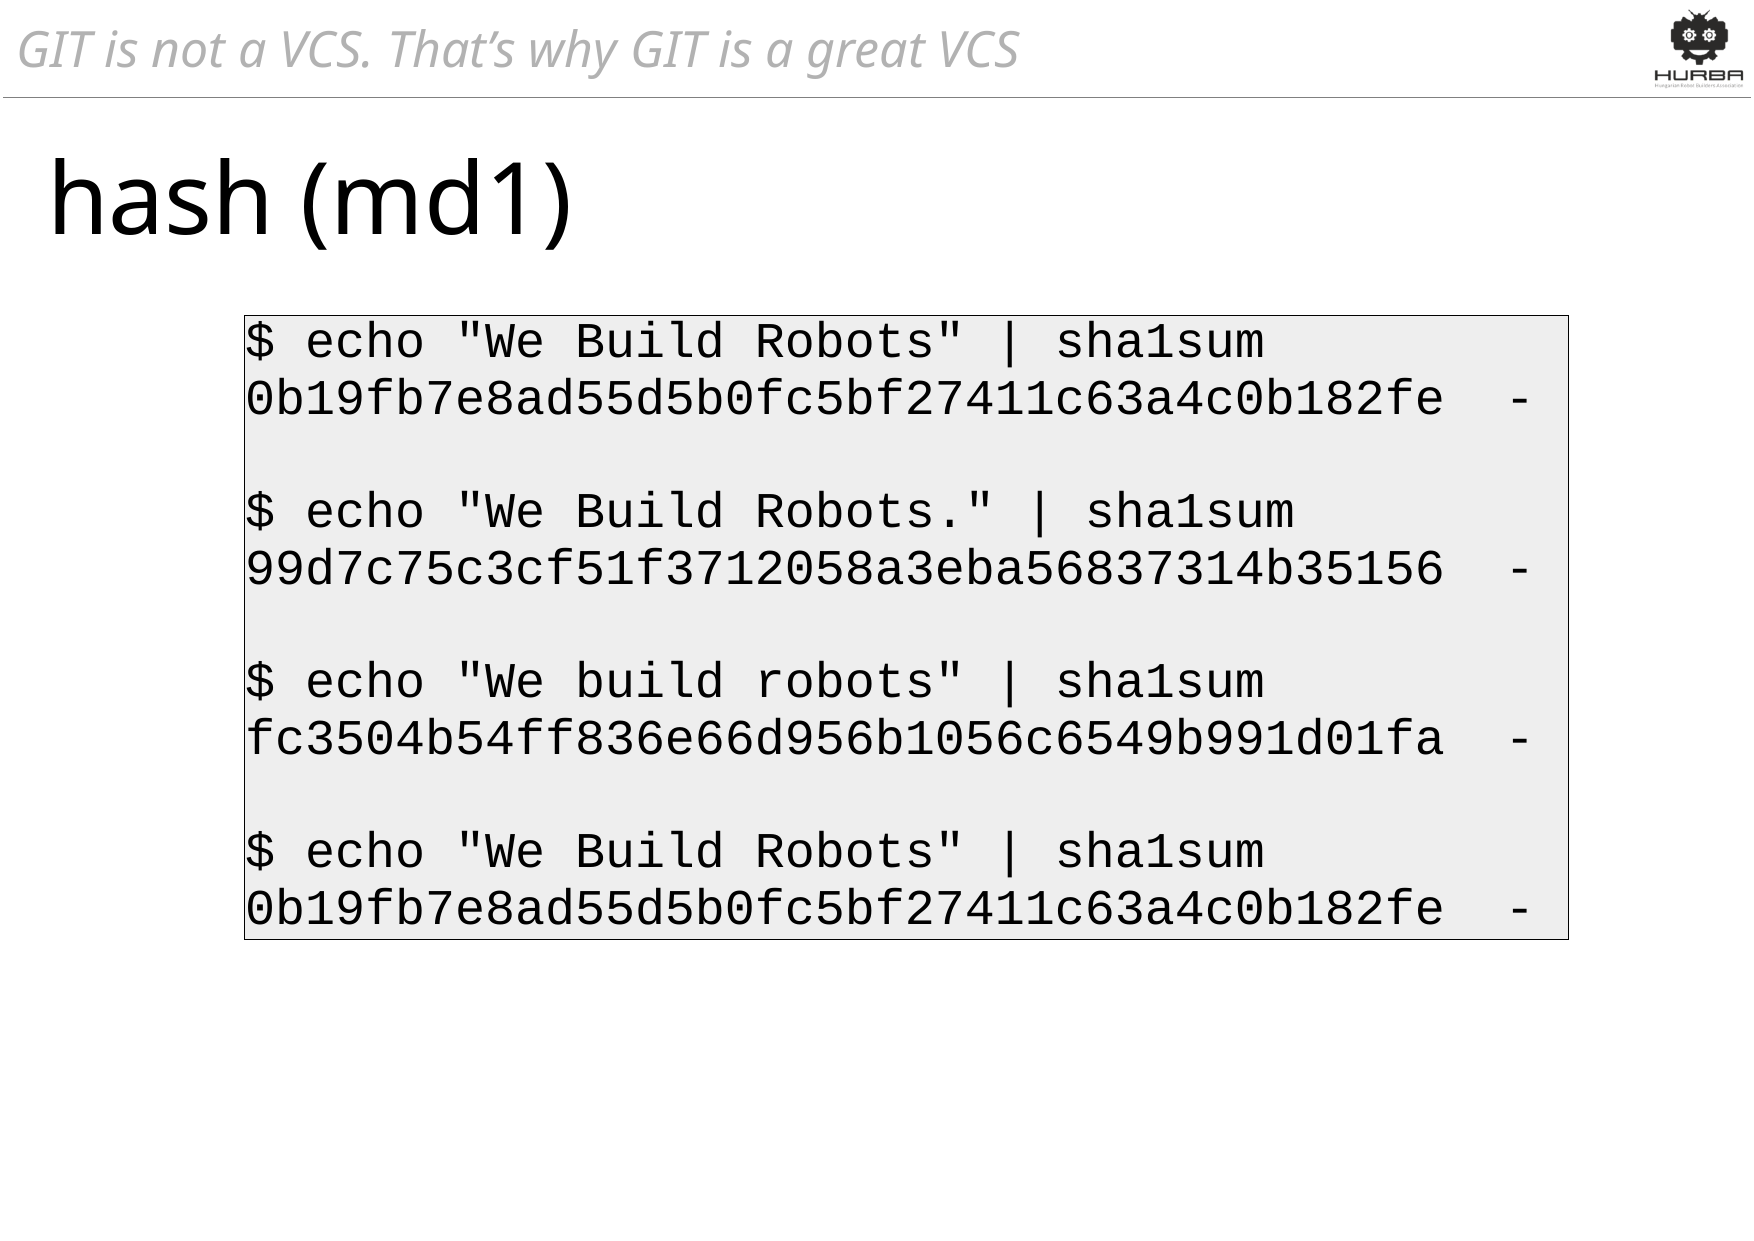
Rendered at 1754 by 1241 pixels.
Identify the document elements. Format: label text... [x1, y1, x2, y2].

picture [1644, 3, 1754, 102]
text hash (md1) [3, 127, 1751, 263]
